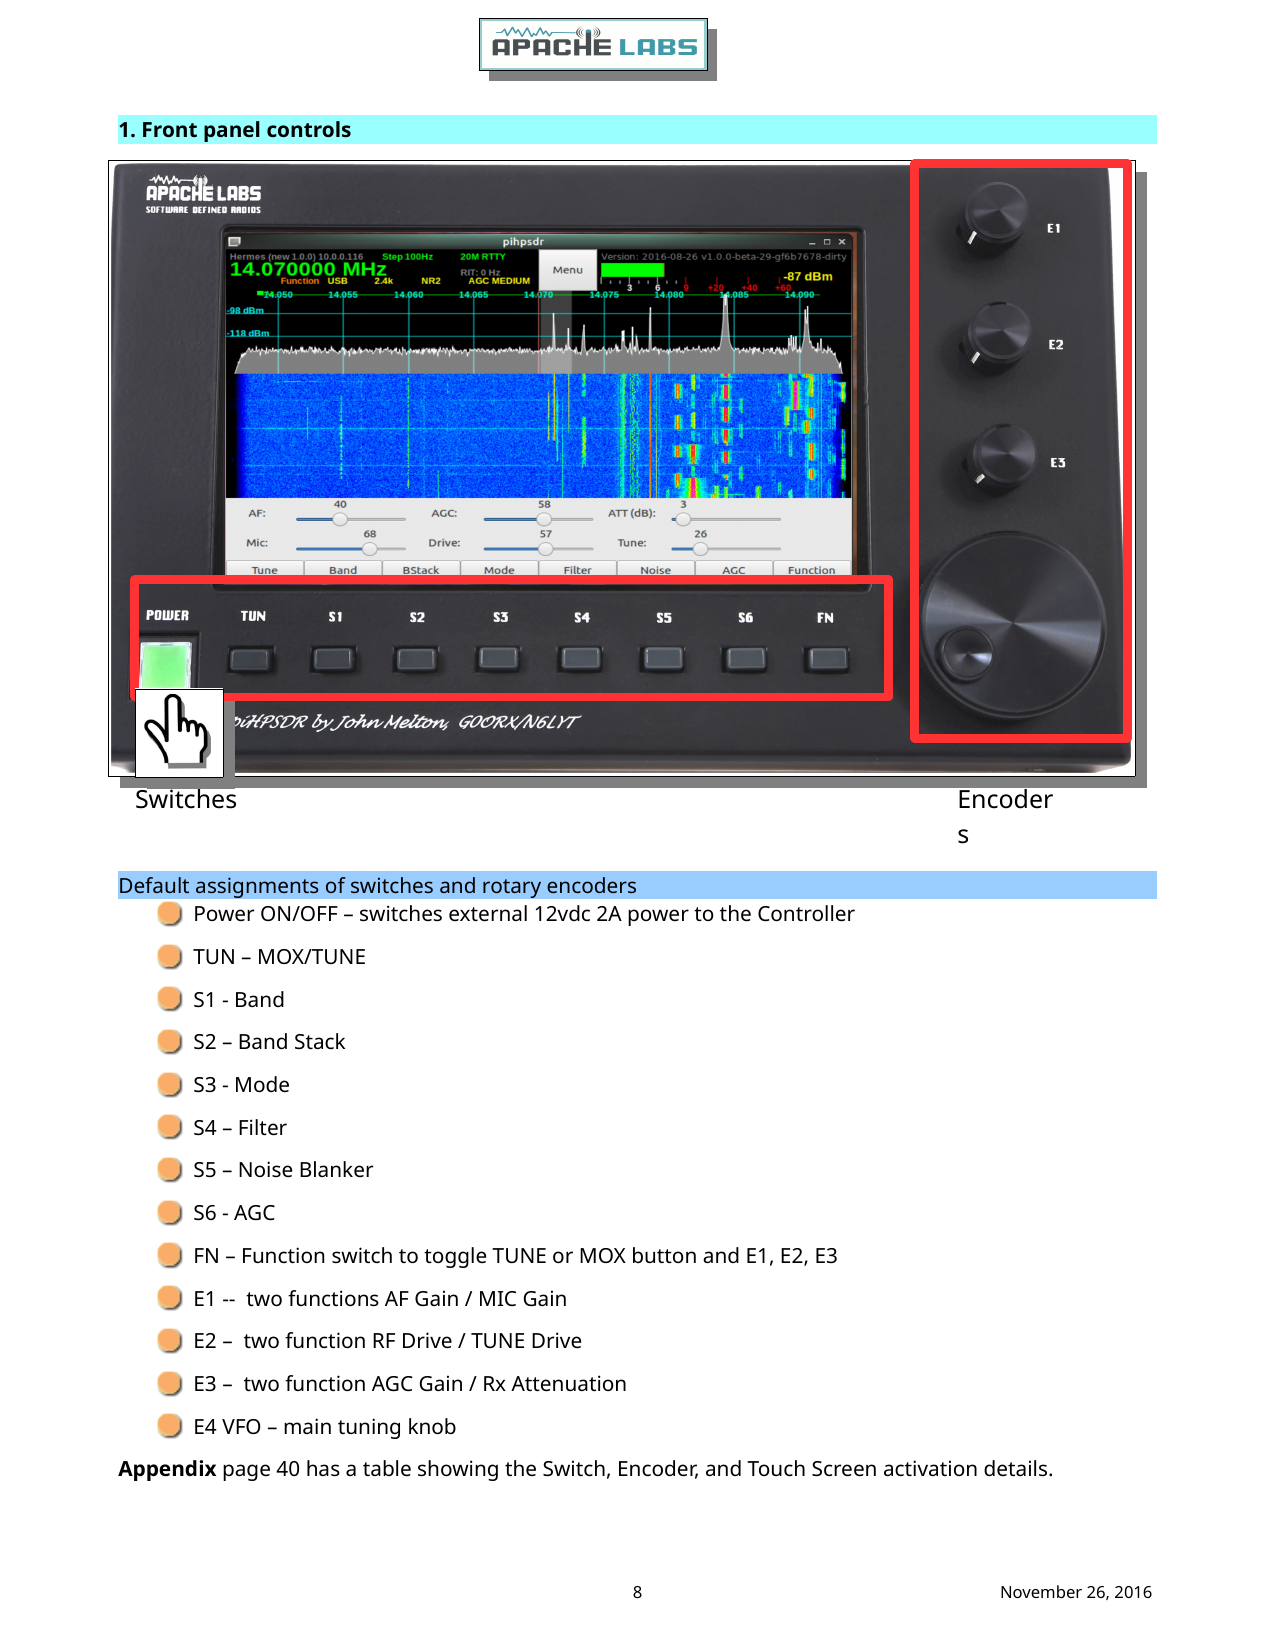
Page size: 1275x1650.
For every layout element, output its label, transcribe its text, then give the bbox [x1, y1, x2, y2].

subtitle S2 – Band Stack [156, 1027, 1157, 1058]
picture [156, 1327, 185, 1356]
subtitle 1. Front panel controls [351, 115, 1157, 144]
picture [482, 21, 704, 68]
picture [156, 1370, 185, 1399]
subtitle TUN – MOX/TUNE [156, 942, 1157, 972]
subtitle S3 - Mode [156, 1070, 1157, 1100]
subtitle S6 - AGC [156, 1198, 1157, 1228]
picture [156, 1028, 185, 1057]
subtitle E2 – two function RF Drive / TUNE Drive [156, 1326, 1157, 1357]
subtitle E4 VFO – main tuning knob [156, 1412, 1157, 1442]
subtitle Default assignments of switches and rotary encoders [118, 871, 1157, 899]
picture [139, 584, 884, 693]
subtitle Power ON/OFF – switches external 12vdc 2A power to the Controller [156, 899, 1157, 929]
picture [156, 900, 185, 929]
picture [156, 1156, 185, 1185]
picture [156, 985, 185, 1014]
subtitle E3 – two function AGC Gain / Rx Attenuation [156, 1369, 1157, 1399]
subtitle S4 – Filter [156, 1113, 1157, 1143]
subtitle S1 - Band [156, 985, 1157, 1015]
picture [156, 1284, 185, 1313]
picture [156, 943, 185, 972]
picture [156, 1071, 185, 1100]
picture [919, 168, 1123, 734]
subtitle E1 -- two functions AF Gain / MIC Gain [156, 1284, 1157, 1314]
picture [156, 1412, 185, 1441]
picture [111, 162, 1132, 773]
picture [138, 691, 221, 774]
picture [156, 1241, 185, 1271]
subtitle Appendix page 40 has a table showing the Switch, Encoder, and Touch Screen activation details. [118, 1454, 1157, 1483]
picture [156, 1199, 185, 1228]
subtitle S5 – Noise Blanker [156, 1156, 1157, 1186]
subtitle FN – Function switch to toggle TUNE or MOX button and E1, E2, E3 [185, 1241, 1157, 1271]
picture [156, 1113, 185, 1142]
